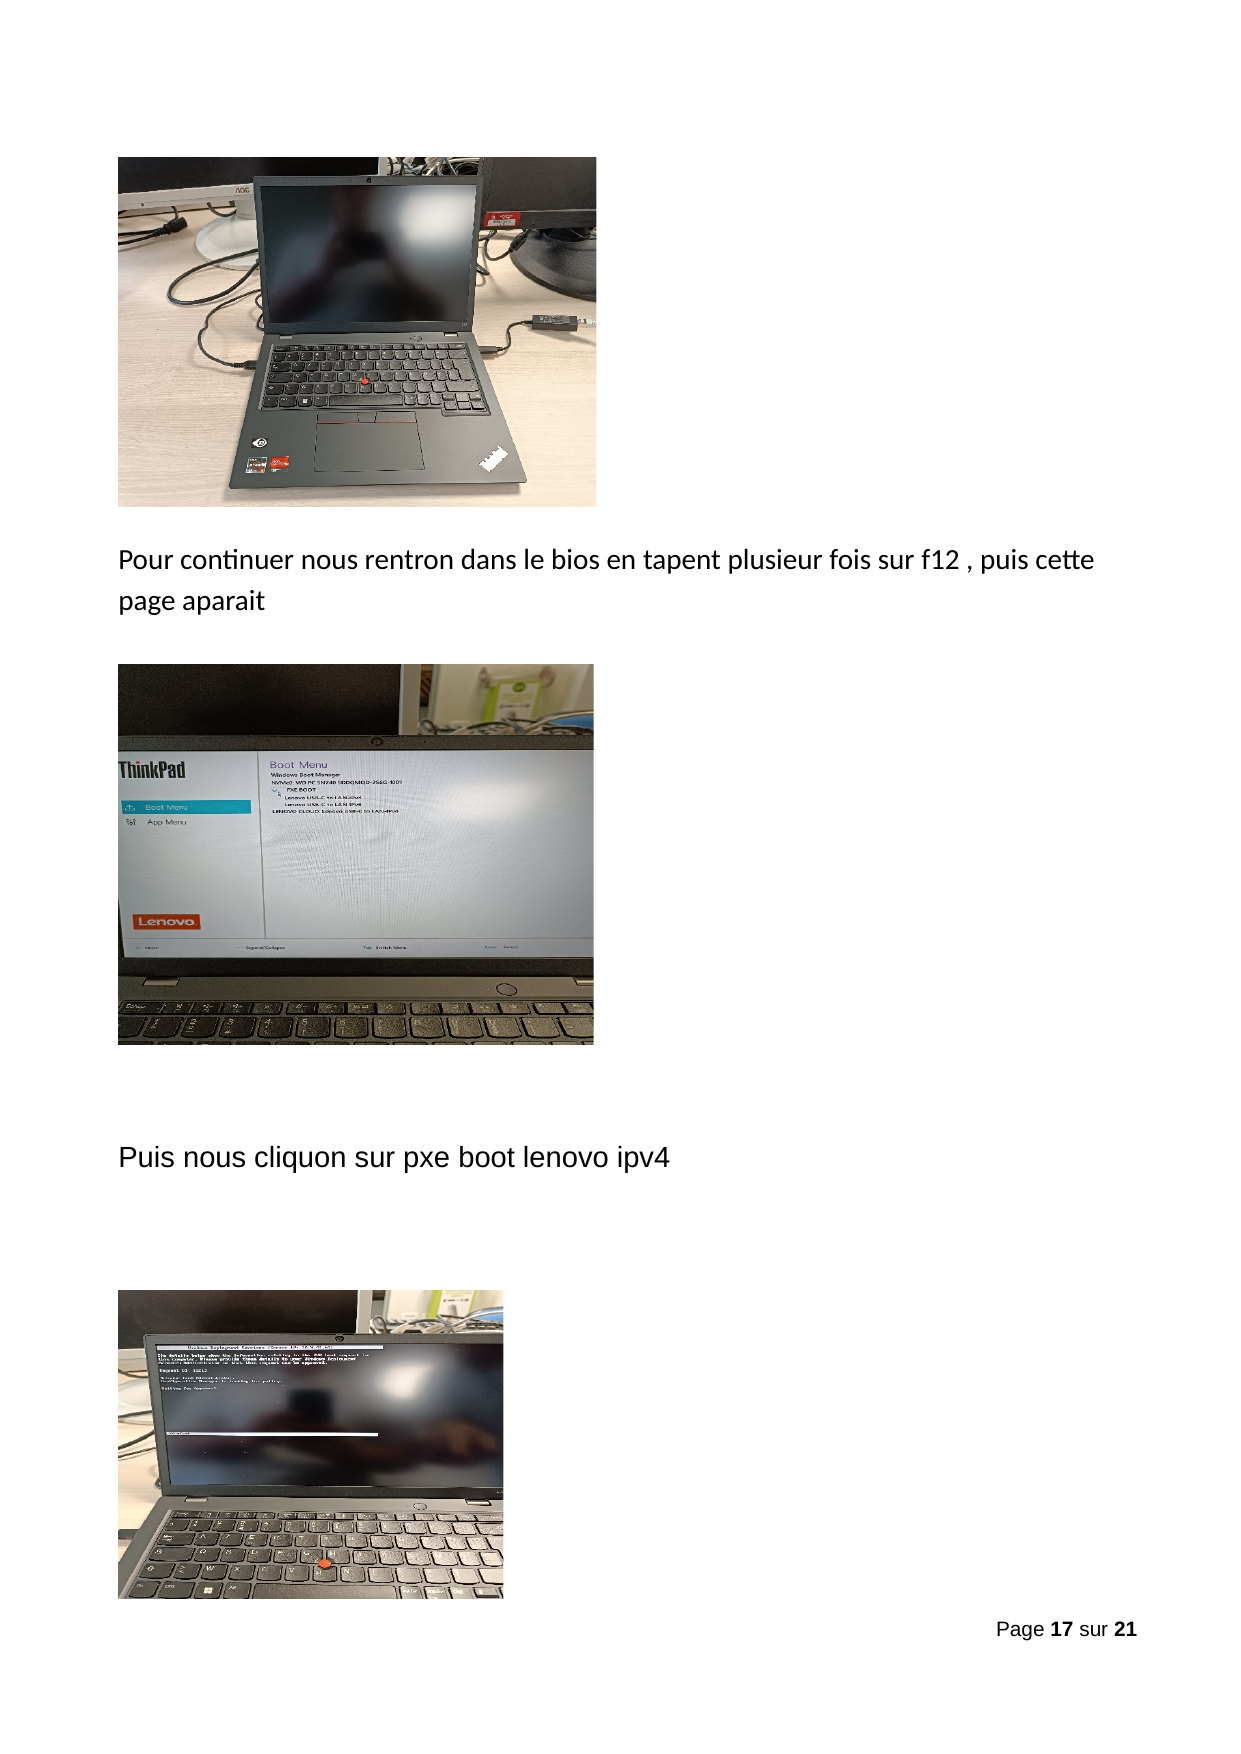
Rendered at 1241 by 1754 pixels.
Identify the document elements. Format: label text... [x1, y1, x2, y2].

text Puis nous cliquon sur pxe boot lenovo ipv4 [118, 1140, 1137, 1173]
text Pour continuer nous rentron dans le bios en tapent plusieur fois sur f12 , puis cette page aparait [118, 541, 1137, 618]
